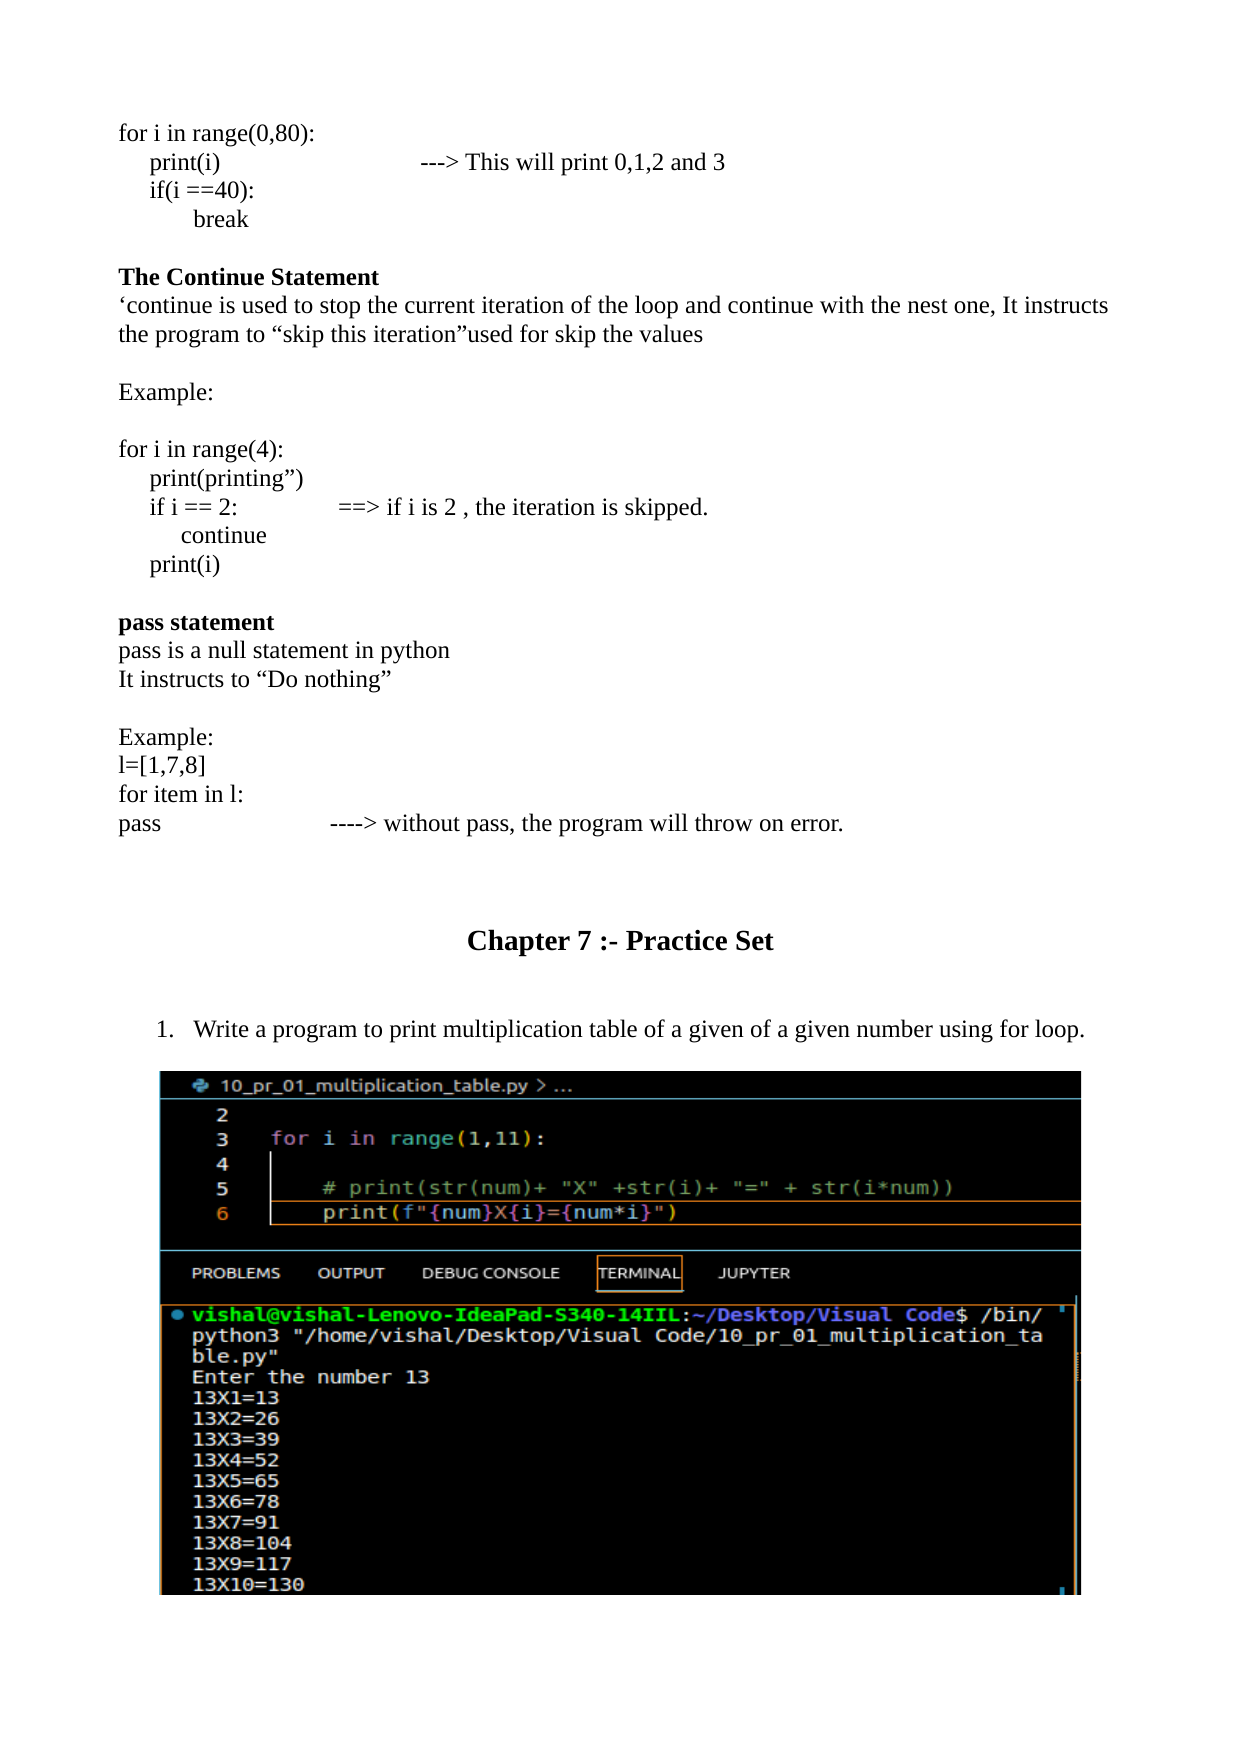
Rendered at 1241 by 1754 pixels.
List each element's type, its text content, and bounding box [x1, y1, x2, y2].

text for i in range(4): [118, 434, 1122, 463]
text pass statement [118, 607, 1122, 636]
text print(printing”) [118, 463, 1122, 492]
list Write a program to print multiplication table of a given of a given number using for loop. [156, 1014, 1122, 1043]
text print(i) ---> This will print 0,1,2 and 3 [118, 147, 1122, 176]
text The Continue Statement [118, 262, 1122, 291]
text l=[1,7,8] [118, 751, 1122, 779]
text ‘continue is used to stop the current iteration of the loop and continue with the nest one, It instructs the program to “skip this iteration”used for skip the values [118, 291, 1122, 348]
text if(i ==40): [118, 176, 1122, 204]
text continue [118, 521, 1122, 549]
text pass ----> without pass, the program will throw on error. [118, 808, 1122, 837]
text for i in range(0,80): [118, 118, 1122, 147]
text print(i) [118, 549, 1122, 578]
text Example: [118, 722, 1122, 751]
text Chapter 7 :- Practice Set [118, 923, 1122, 957]
text It instructs to “Do nothing” [118, 664, 1122, 693]
text Example: [118, 377, 1122, 406]
picture [159, 1071, 1082, 1595]
text if i == 2: ==> if i is 2 , the iteration is skipped. [118, 492, 1122, 521]
text for item in l: [118, 779, 1122, 808]
text pass is a null statement in python [118, 636, 1122, 664]
text break [118, 204, 1122, 233]
